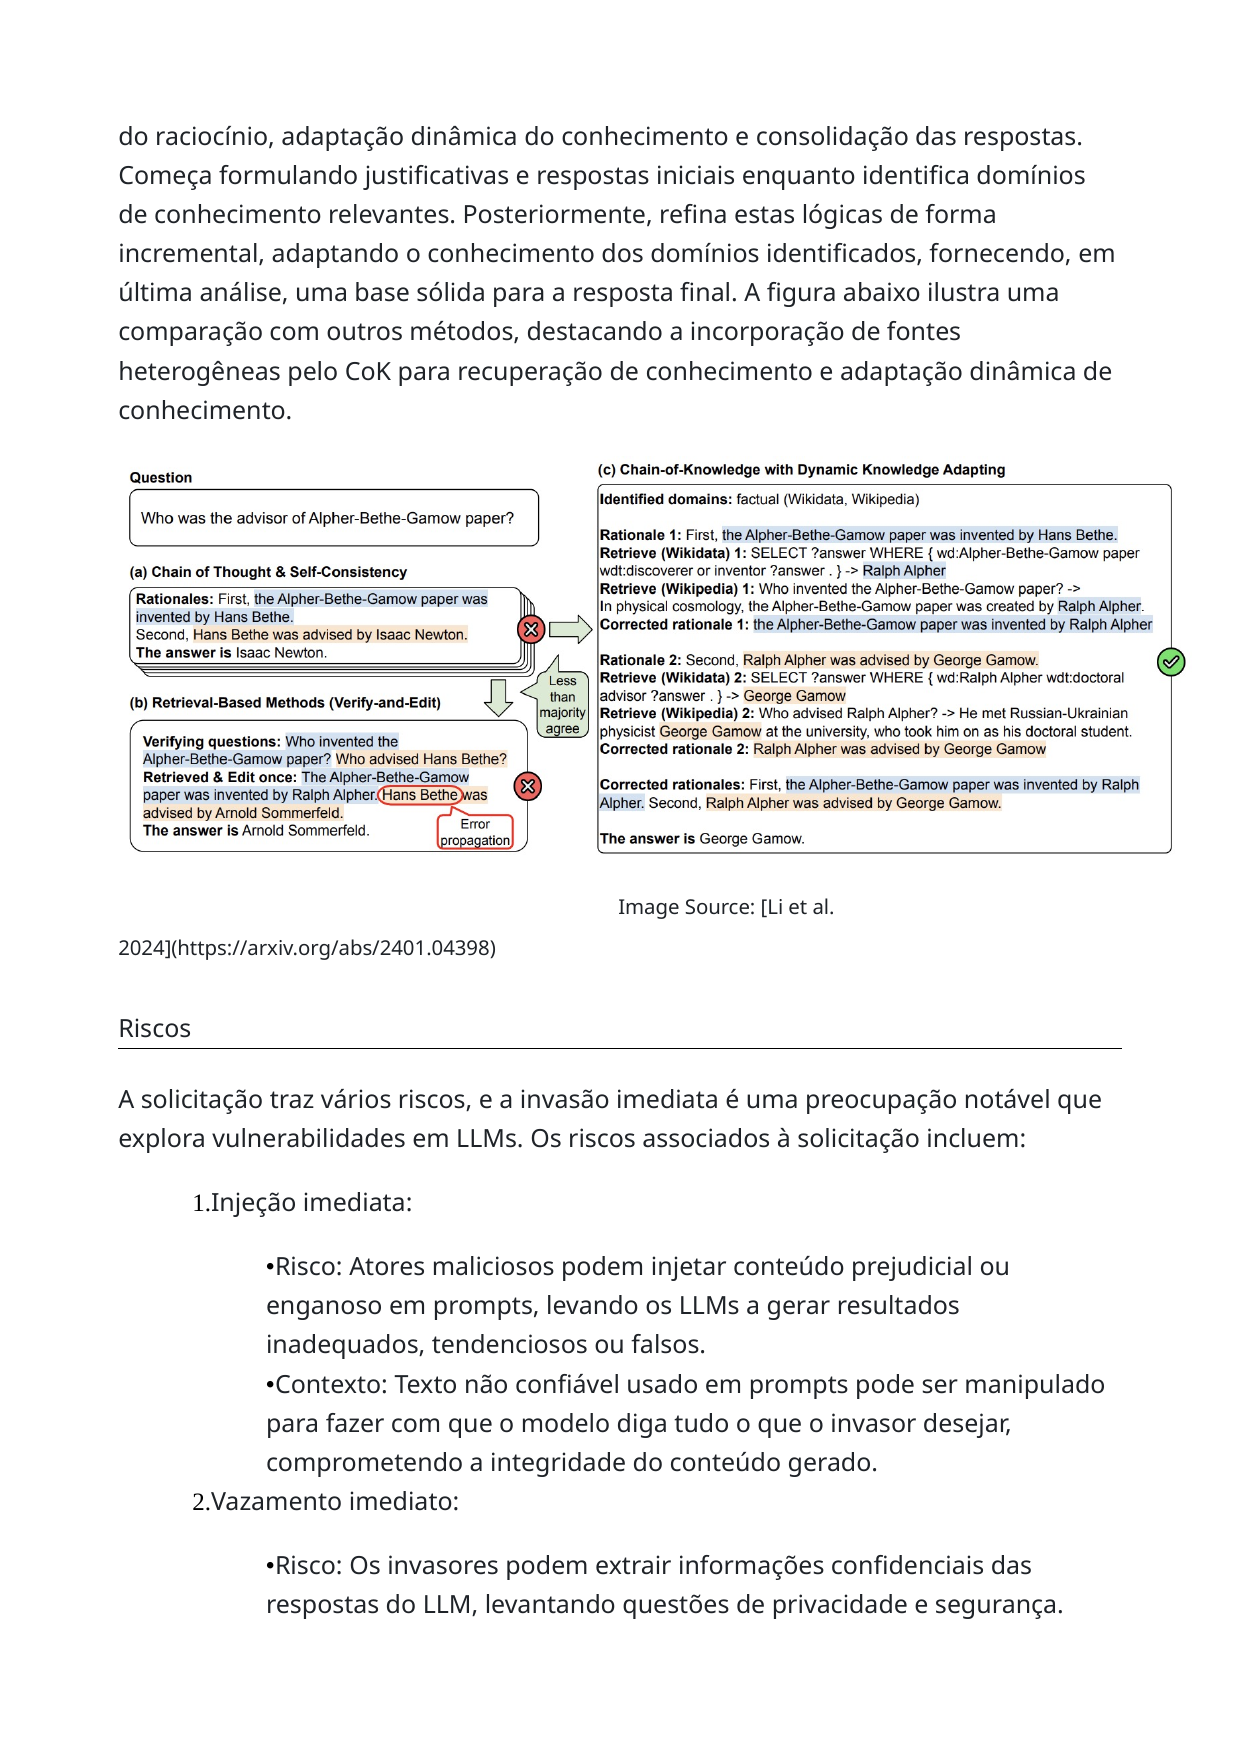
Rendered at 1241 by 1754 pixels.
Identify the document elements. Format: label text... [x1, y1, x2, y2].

list Vazamento imediato: [118, 1484, 1122, 1518]
text Image Source: [Li et al. 2024](https://arxiv.org/abs/2401.04398) [118, 893, 1122, 961]
list Injeção imediata: [118, 1185, 1122, 1219]
list Risco: Os invasores podem extrair informações confidenciais das respostas do LLM, levantando questões de privacidade e segurança. [118, 1548, 1122, 1621]
list Risco: Atores maliciosos podem injetar conteúdo prejudicial ou enganoso em prompts, levando os LLMs a gerar resultados inadequados, tendenciosos ou falsos. [118, 1249, 1122, 1361]
picture [118, 456, 1194, 864]
subtitle Riscos [118, 1011, 1122, 1048]
list Contexto: Texto não confiável usado em prompts pode ser manipulado para fazer com que o modelo diga tudo o que o invasor desejar, comprometendo a integridade do conteúdo gerado. [118, 1366, 1122, 1479]
text do raciocínio, adaptação dinâmica do conhecimento e consolidação das respostas. Começa formulando justificativas e respostas iniciais enquanto identifica domínios de conhecimento relevantes. Posteriormente, refina estas lógicas de forma incremental, adaptando o conhecimento dos domínios identificados, fornecendo, em última análise, uma base sólida para a resposta final. A figura abaixo ilustra uma comparação com outros métodos, destacando a incorporação de fontes heterogêneas pelo CoK para recuperação de conhecimento e adaptação dinâmica de conhecimento. [118, 118, 1122, 426]
text A solicitação traz vários riscos, e a invasão imediata é uma preocupação notável que explora vulnerabilidades em LLMs. Os riscos associados à solicitação incluem: [118, 1081, 1122, 1154]
